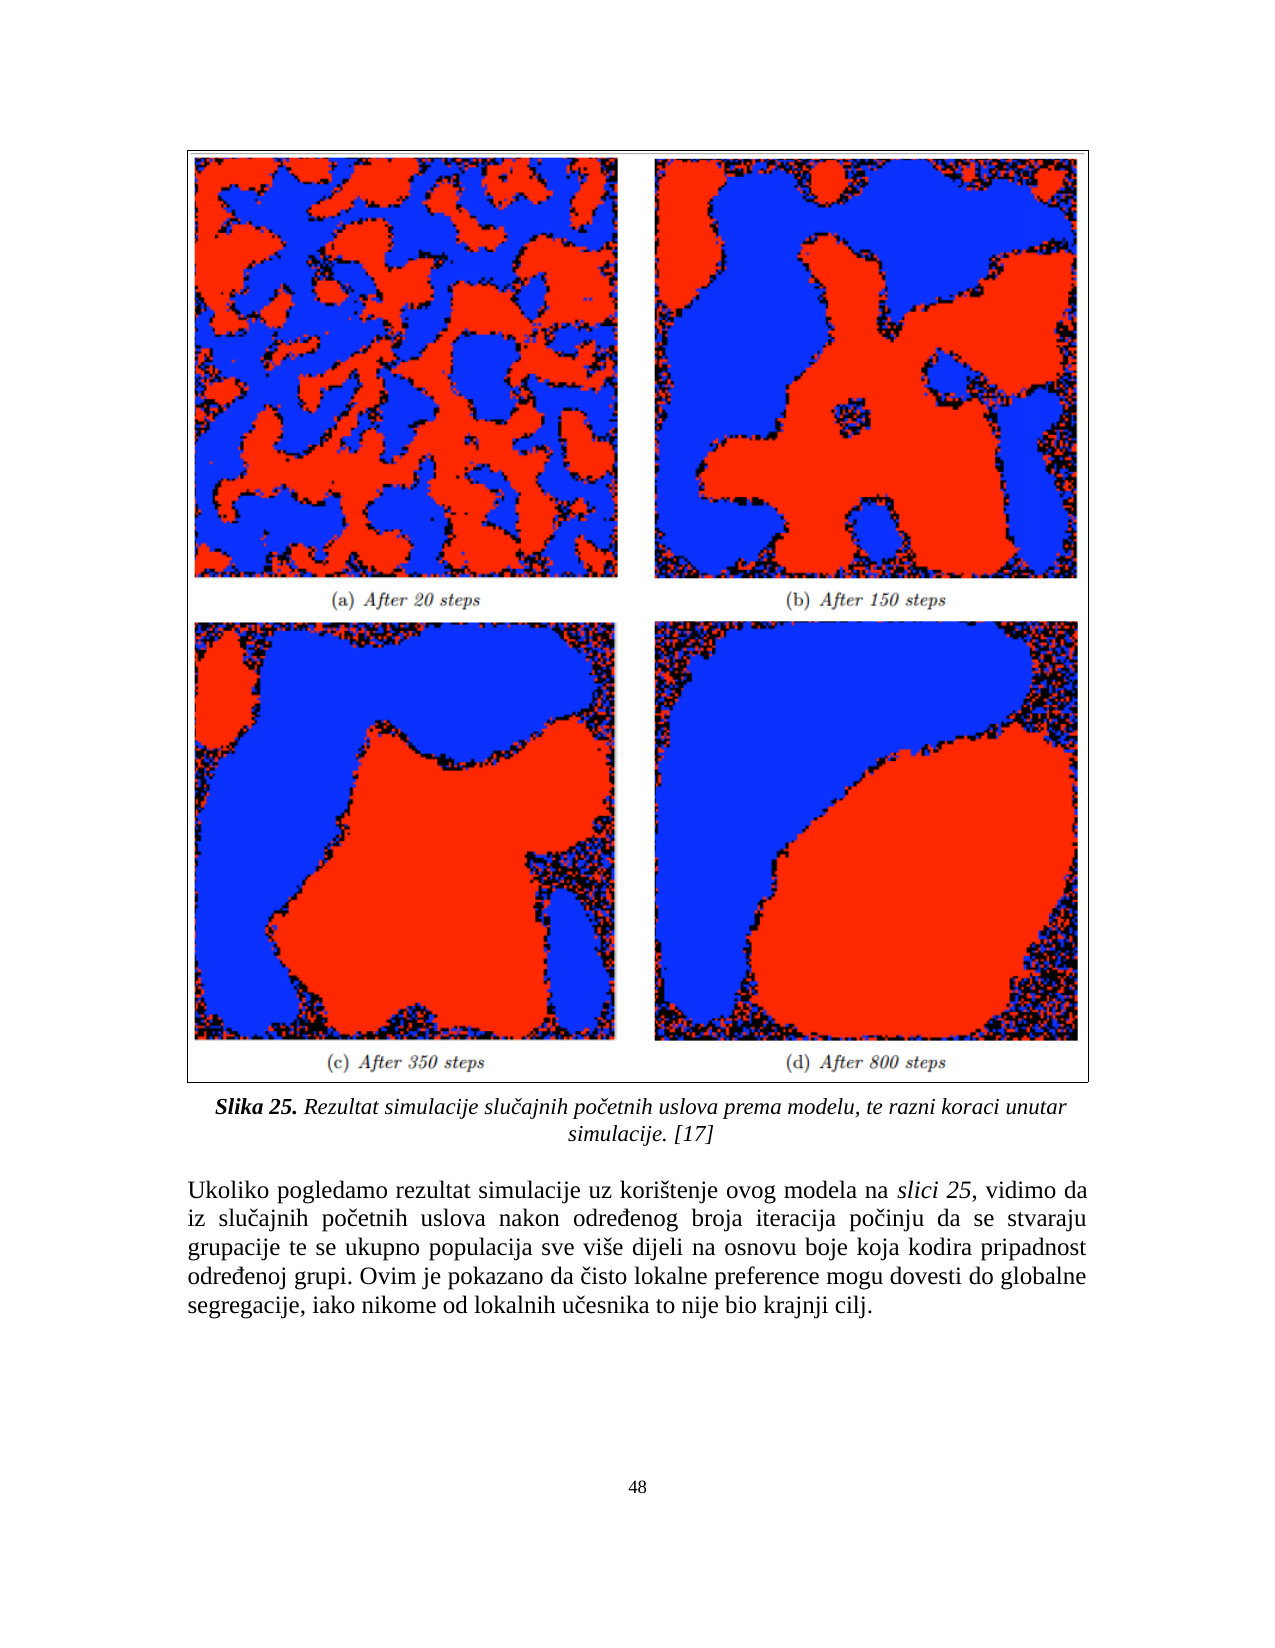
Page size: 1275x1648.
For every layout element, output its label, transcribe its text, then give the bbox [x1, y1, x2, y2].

picture [190, 153, 1085, 1079]
text Slika 25. Rezultat simulacije slučajnih početnih uslova prema modelu, te razni koraci unutar simulacije. [17] [192, 1093, 1092, 1146]
text Ukoliko pogledamo rezultat simulacije uz korištenje ovog modela na slici 25, vidimo da iz slučajnih početnih uslova nakon određenog broja iteracija počinju da se stvaraju grupacije te se ukupno populacija sve više dijeli na osnovu boje koja kodira pripadnost određenoj grupi. Ovim je pokazano da čisto lokalne preference mogu dovesti do globalne segregacije, iako nikome od lokalnih učesnika to nije bio krajnji cilj. [187, 1175, 1088, 1318]
